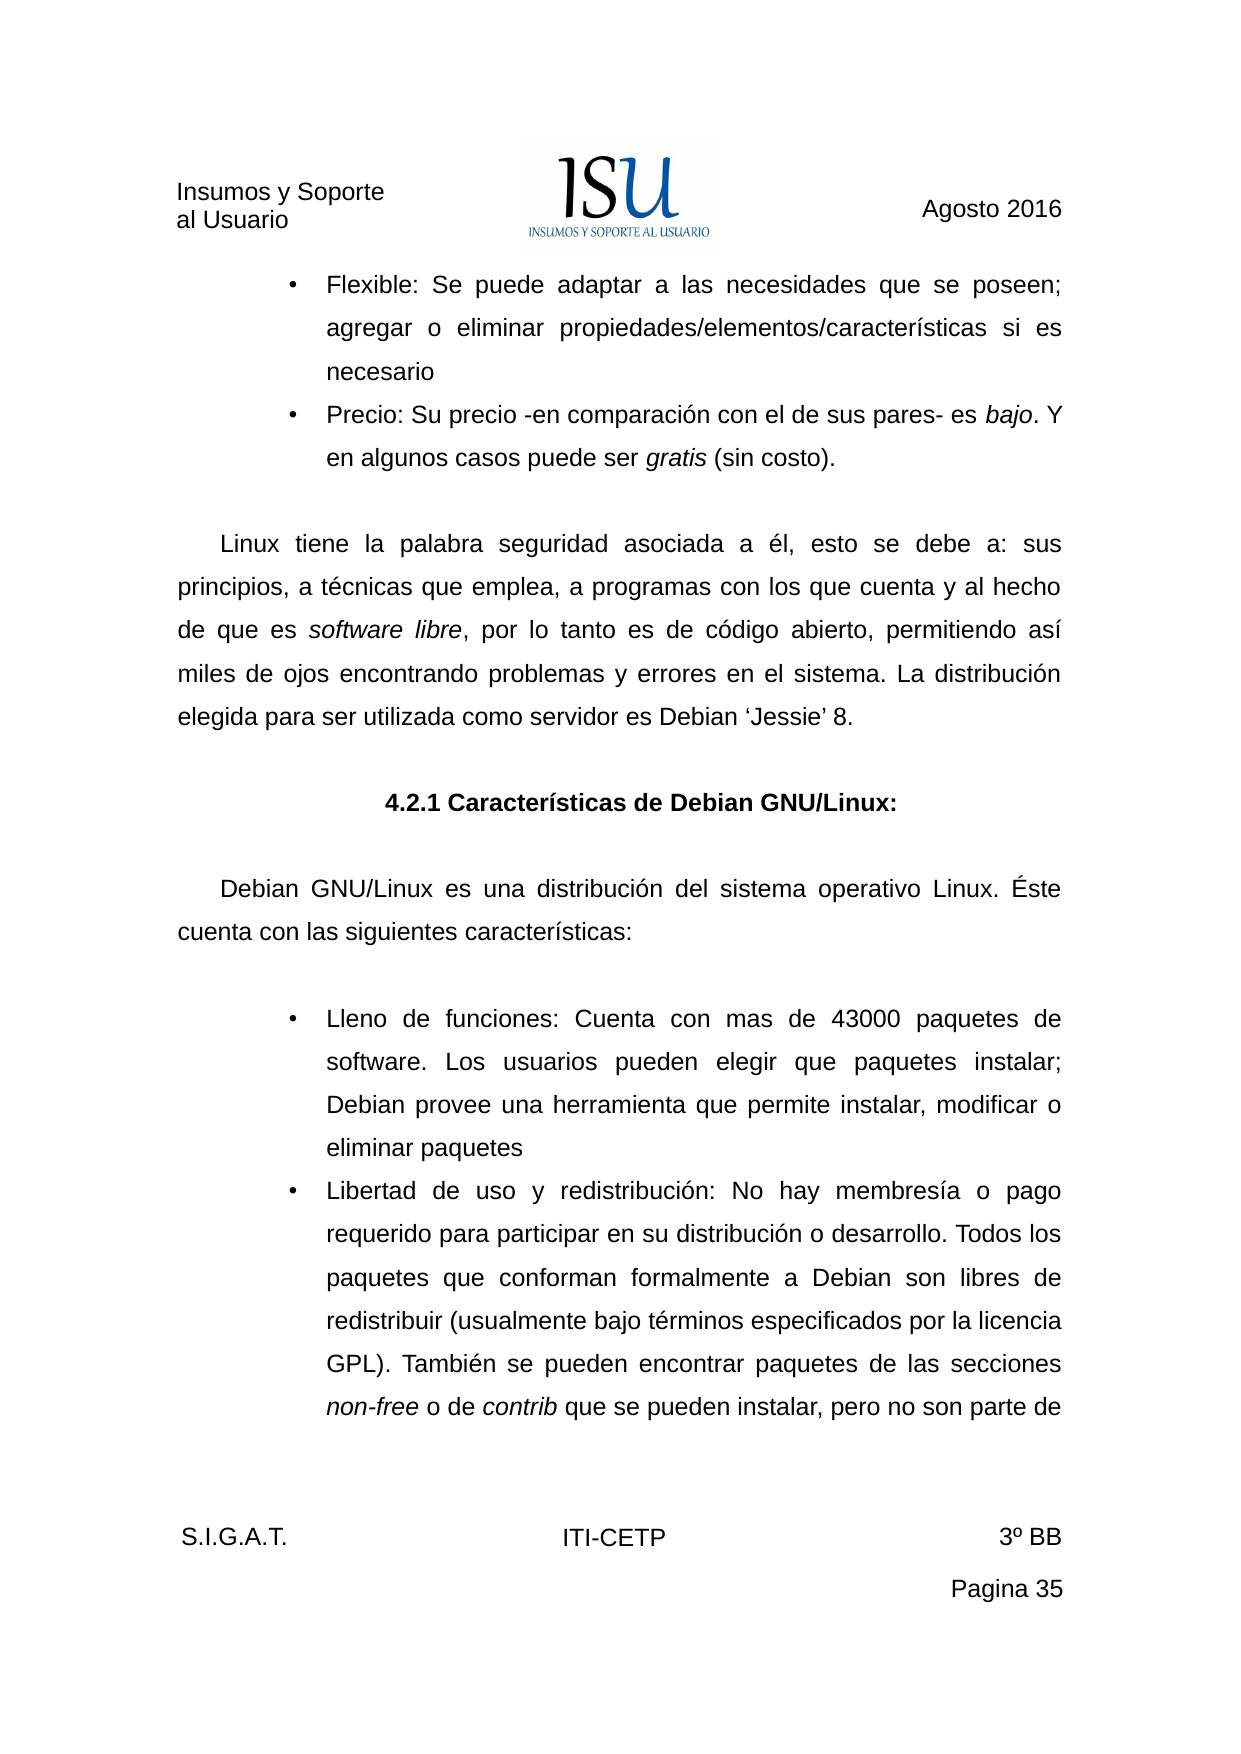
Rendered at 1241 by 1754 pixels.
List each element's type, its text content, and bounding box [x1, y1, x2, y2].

text Linux tiene la palabra seguridad asociada a él, esto se debe a: sus principios, a técnicas que emplea, a programas con los que cuenta y al hecho de que es software libre, por lo tanto es de código abierto, permitiendo así miles de ojos encontrando problemas y errores en el sistema. La distribución elegida para ser utilizada como servidor es Debian ‘Jessie’ 8. [177, 529, 1063, 730]
list Lleno de funciones: Cuenta con mas de 43000 paquetes de software. Los usuarios pueden elegir que paquetes instalar; Debian provee una herramienta que permite instalar, modificar o eliminar paquetes [288, 1003, 1063, 1162]
list Precio: Su precio -en comparación con el de sus pares- es bajo. Y en algunos casos puede ser gratis (sin costo). [288, 400, 1063, 472]
list Libertad de uso y redistribución: No hay membresía o pago requerido para participar en su distribución o desarrollo. Todos los paquetes que conforman formalmente a Debian son libres de redistribuir (usualmente bajo términos especificados por la licencia GPL). También se pueden encontrar paquetes de las secciones non-free o de contrib que se pueden instalar, pero no son parte de [288, 1176, 1063, 1421]
text Debian GNU/Linux es una distribución del sistema operativo Linux. Éste cuenta con las siguientes características: [177, 874, 1063, 946]
picture [517, 138, 723, 252]
text 4.2.1 Características de Debian GNU/Linux: [177, 788, 1063, 817]
list Flexible: Se puede adaptar a las necesidades que se poseen; agregar o eliminar propiedades/elementos/características si es necesario [288, 270, 1063, 385]
